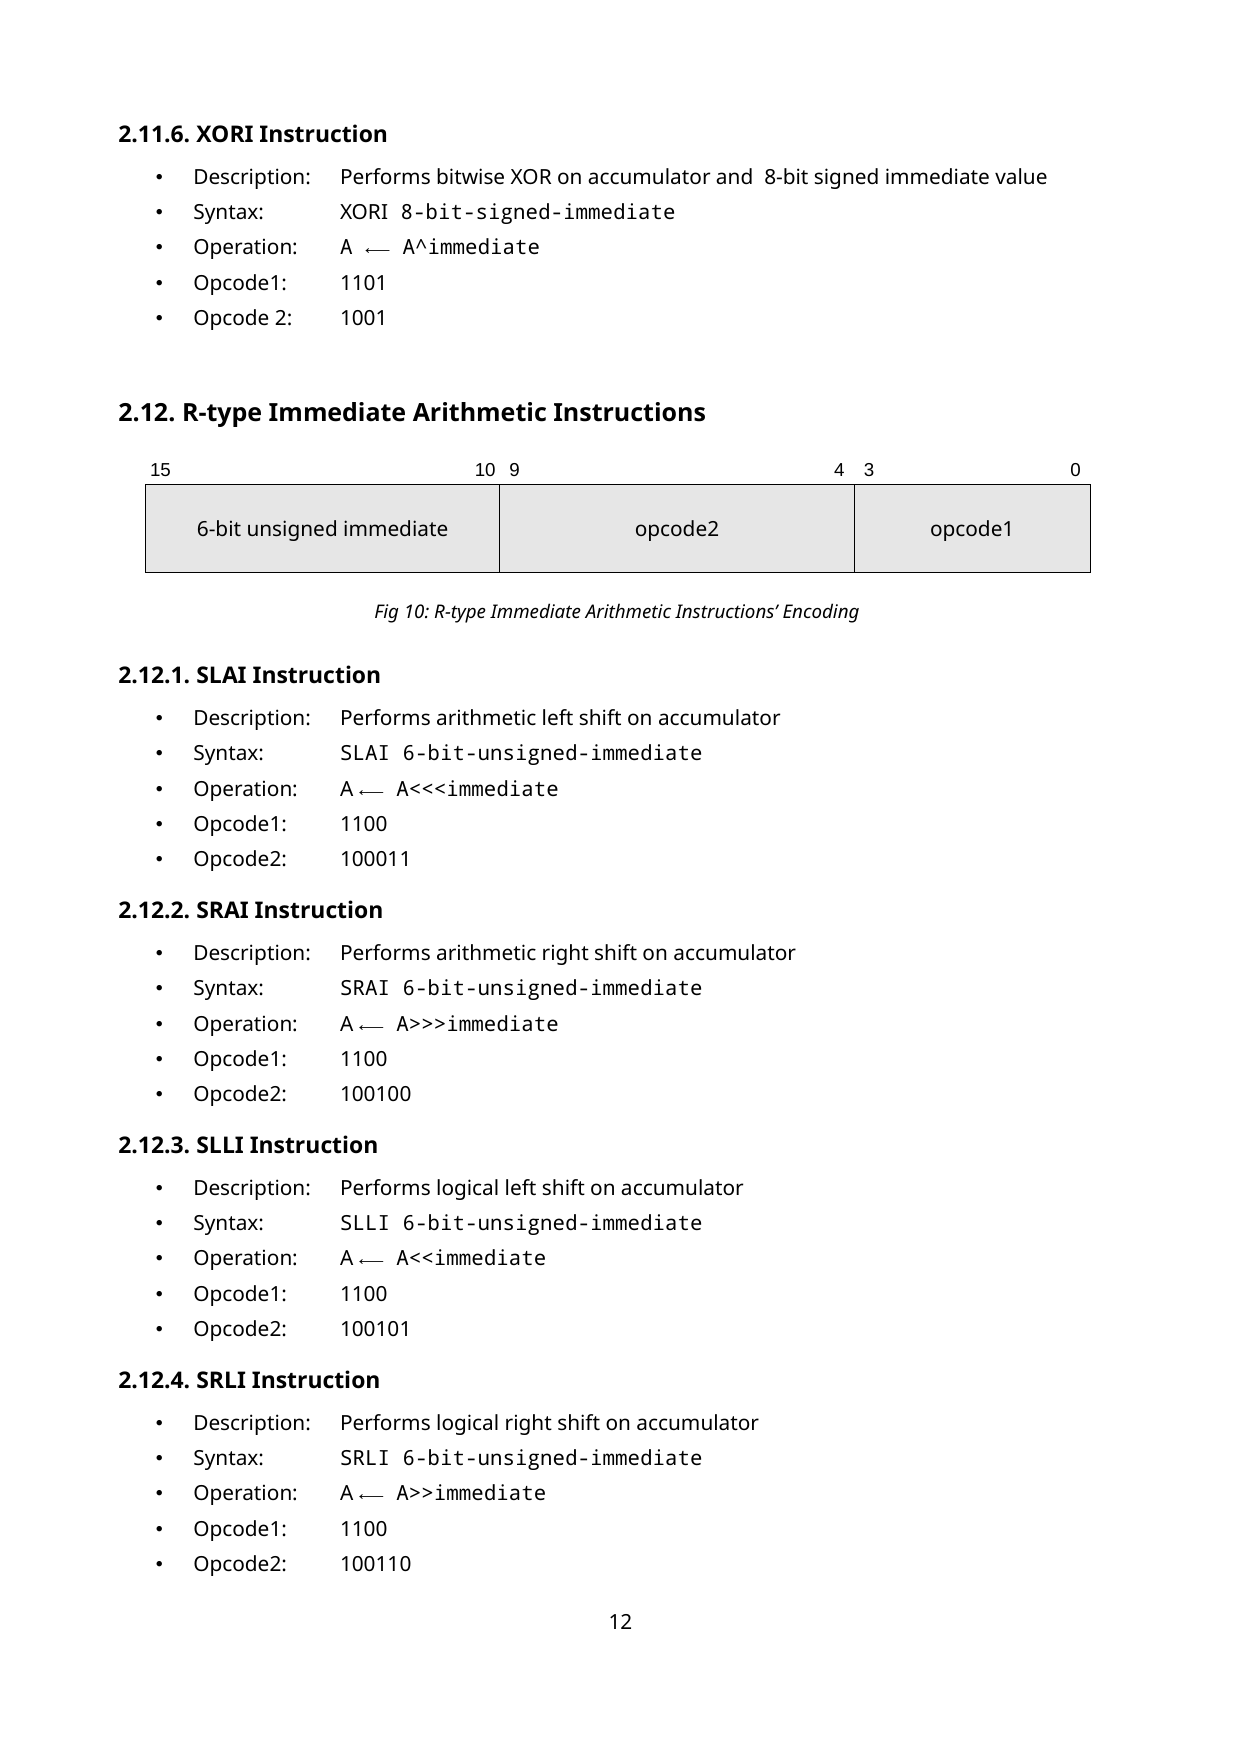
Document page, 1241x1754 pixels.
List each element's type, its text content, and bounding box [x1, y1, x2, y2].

list Operation: A ⟵ A>>immediate [156, 1478, 1122, 1507]
list Syntax: XORI 8-bit-signed-immediate [156, 197, 1122, 226]
list Description: Performs arithmetic left shift on accumulator [156, 703, 1122, 732]
list Syntax: SLLI 6-bit-unsigned-immediate [156, 1208, 1122, 1237]
list Opcode2: 100100 [156, 1079, 1122, 1108]
list Operation: A ⟵ A<<<immediate [156, 774, 1122, 802]
list Opcode1: 1101 [156, 268, 1122, 296]
list Description: Performs logical right shift on accumulator [156, 1408, 1122, 1436]
text [145, 474, 1091, 484]
subtitle SLLI Instruction [118, 1129, 1122, 1160]
list Operation: A ⟵ A>>>immediate [156, 1009, 1122, 1037]
list Opcode2: 100011 [156, 844, 1122, 873]
list Opcode1: 1100 [156, 809, 1122, 837]
list Opcode 2: 1001 [156, 303, 1122, 332]
subtitle SRAI Instruction [118, 894, 1122, 926]
list Syntax: SRAI 6-bit-unsigned-immediate [156, 973, 1122, 1002]
list Description: Performs logical left shift on accumulator [156, 1173, 1122, 1201]
subtitle SRLI Instruction [118, 1364, 1122, 1395]
text Fig 10: R-type Immediate Arithmetic Instructions’ Encoding [145, 573, 1091, 624]
list Operation: A ⟵ A<<immediate [156, 1243, 1122, 1272]
list Description: Performs arithmetic right shift on accumulator [156, 938, 1122, 966]
list Operation: A ⟵ A^immediate [156, 232, 1122, 261]
list Opcode1: 1100 [156, 1514, 1122, 1542]
subtitle R-type Immediate Arithmetic Instructions [118, 394, 1122, 429]
list Opcode2: 100101 [156, 1314, 1122, 1343]
list Opcode1: 1100 [156, 1044, 1122, 1072]
list Opcode2: 100110 [156, 1549, 1122, 1577]
subtitle XORI Instruction [118, 118, 1122, 149]
list Description: Performs bitwise XOR on accumulator and 8-bit signed immediate value [156, 162, 1122, 190]
list Syntax: SLAI 6-bit-unsigned-immediate [156, 738, 1122, 767]
subtitle SLAI Instruction [118, 438, 1122, 691]
list Syntax: SRLI 6-bit-unsigned-immediate [156, 1443, 1122, 1472]
list Opcode1: 1100 [156, 1279, 1122, 1307]
